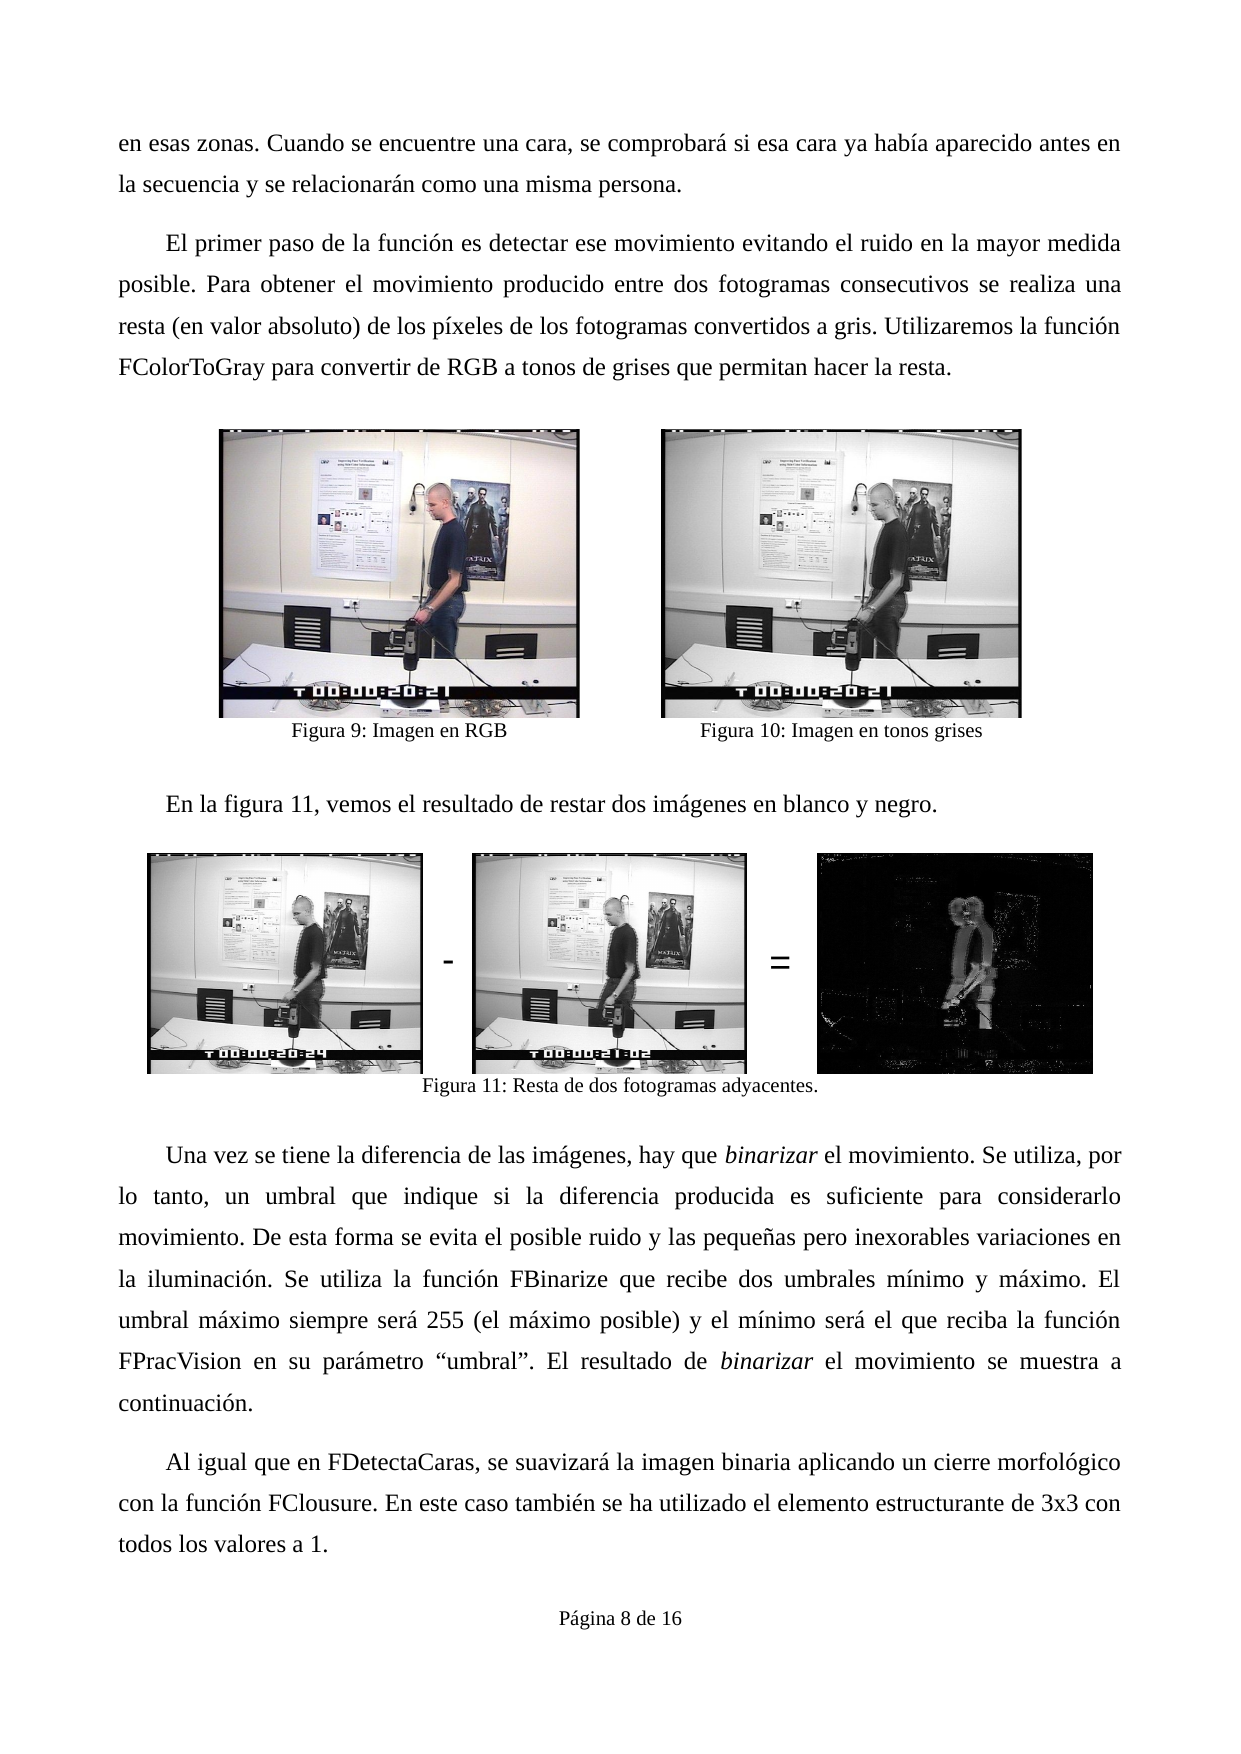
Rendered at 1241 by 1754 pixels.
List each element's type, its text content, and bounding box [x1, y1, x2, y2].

picture [661, 429, 1022, 718]
text En la figura 11, vemos el resultado de restar dos imágenes en blanco y negro. [118, 780, 1122, 821]
text Al igual que en FDetectaCaras, se suavizará la imagen binaria aplicando un cierre morfológico con la función FClousure. En este caso también se ha utilizado el elemento estructurante de 3x3 con todos los valores a 1. [118, 1437, 1122, 1561]
text El primer paso de la función es detectar ese movimiento evitando el ruido en la mayor medida posible. Para obtener el movimiento producido entre dos fotogramas consecutivos se realiza una resta (en valor absoluto) de los píxeles de los fotogramas convertidos a gris. Utilizaremos la función FColorToGray para convertir de RGB a tonos de grises que permitan hacer la resta. [118, 218, 1122, 384]
text en esas zonas. Cuando se encuentre una cara, se comprobará si esa cara ya había aparecido antes en la secuencia y se relacionarán como una misma persona. [118, 118, 1122, 201]
text Una vez se tiene la diferencia de las imágenes, hay que binarizar el movimiento. Se utiliza, por lo tanto, un umbral que indique si la diferencia producida es suficiente para considerarlo movimiento. De esta forma se evita el posible ruido y las pequeñas pero inexorables variaciones en la iluminación. Se utiliza la función FBinarize que recibe dos umbrales mínimo y máximo. El umbral máximo siempre será 255 (el máximo posible) y el mínimo será el que reciba la función FPracVision en su parámetro “umbral”. El resultado de binarizar el movimiento se muestra a continuación. [118, 1130, 1122, 1419]
text Figura 10: Imagen en tonos grises [661, 718, 1022, 742]
picture [817, 853, 1093, 1074]
picture [472, 853, 747, 1074]
text Figura 9: Imagen en RGB [219, 718, 579, 742]
text Figura 11: Resta de dos fotogramas adyacentes. [148, 866, 1093, 1097]
picture [218, 429, 580, 718]
picture [147, 853, 423, 1074]
